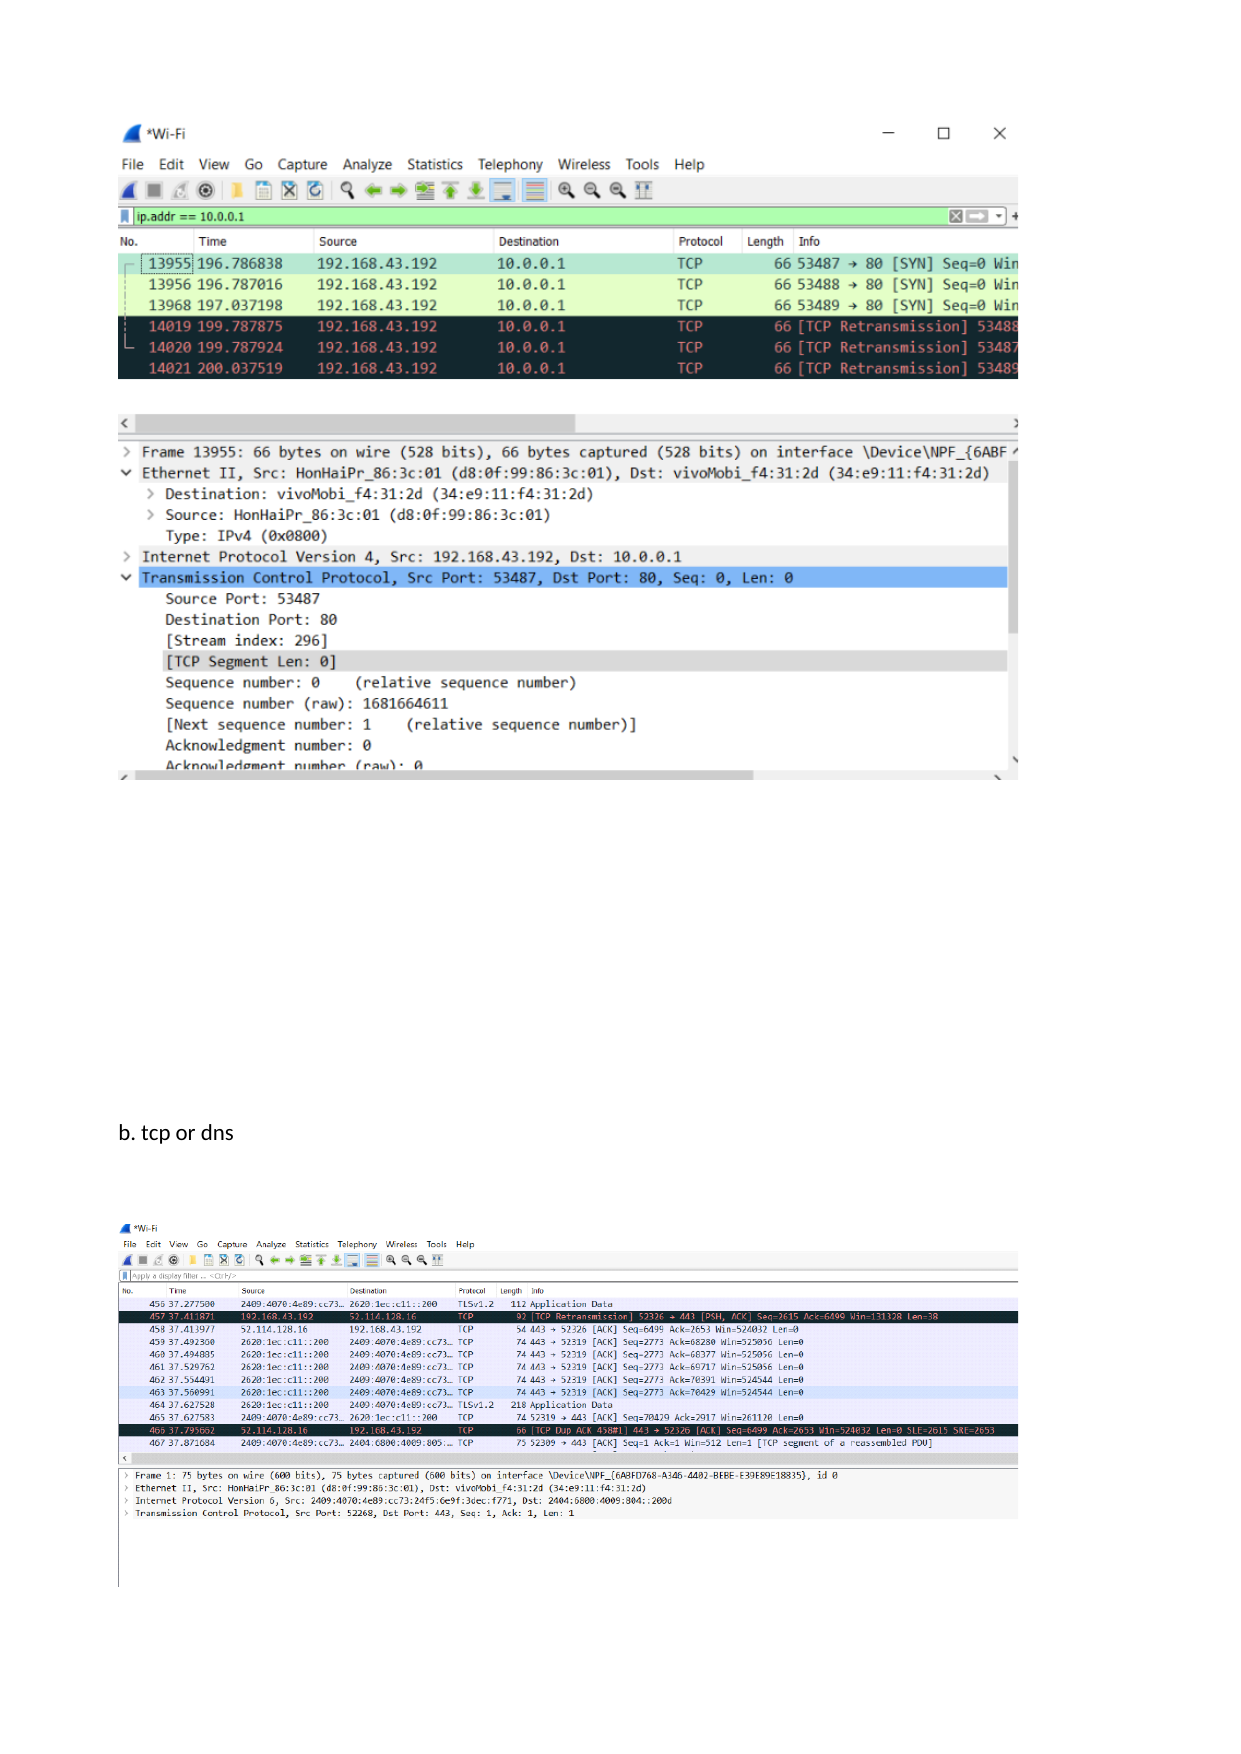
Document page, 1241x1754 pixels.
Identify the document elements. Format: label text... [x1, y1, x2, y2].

text b. tcp or dns [118, 1118, 1122, 1146]
